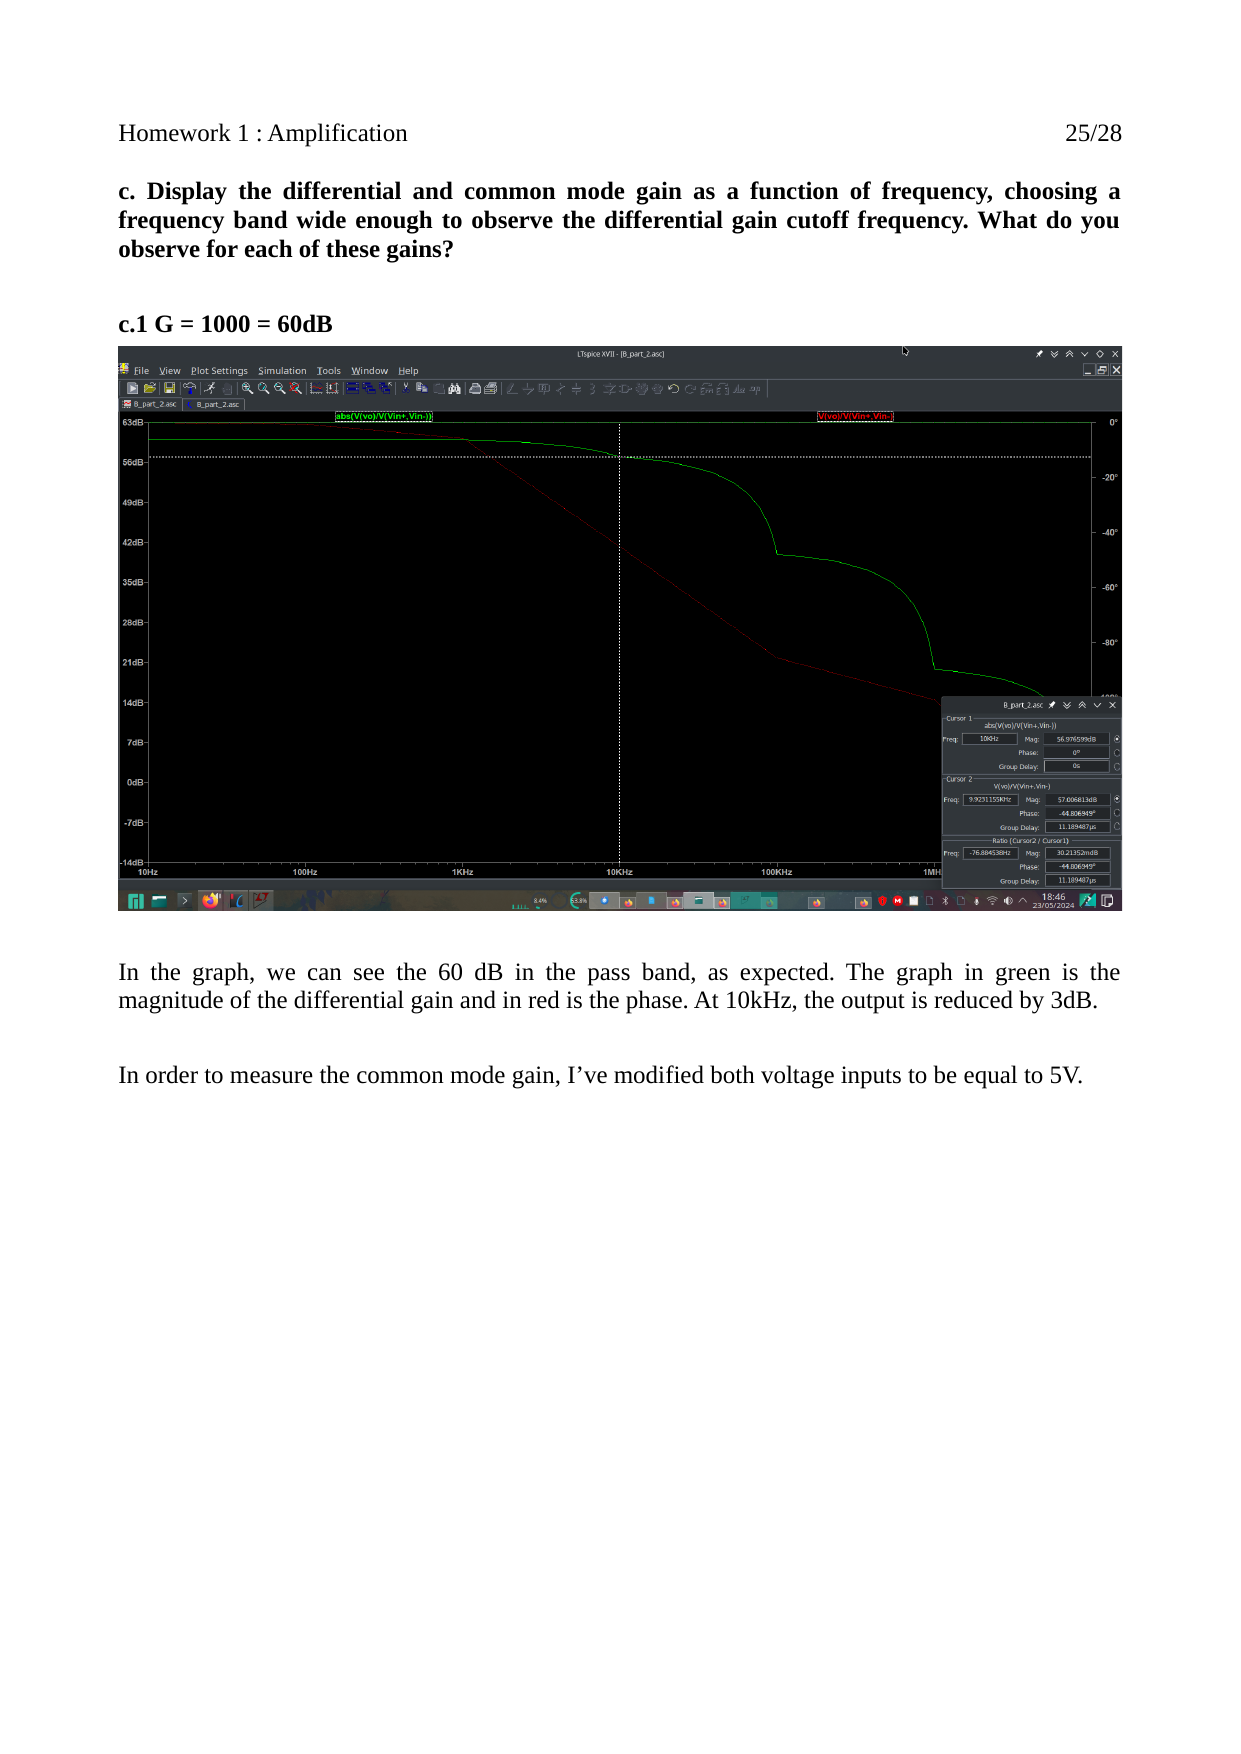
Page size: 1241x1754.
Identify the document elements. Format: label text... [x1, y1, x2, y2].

text c.1 G = 1000 = 60dB [118, 309, 1122, 337]
text In order to measure the common mode gain, I’ve modified both voltage inputs to be equal to 5V. [118, 1060, 1122, 1089]
text c. Display the differential and common mode gain as a function of frequency, choosing a frequency band wide enough to observe the differential gain cutoff frequency. What do you observe for each of these gains? [118, 176, 1122, 263]
text In the graph, we can see the 60 dB in the pass band, as expected. The graph in green is the magnitude of the differential gain and in red is the phase. At 10kHz, the output is reduced by 3dB. [118, 957, 1122, 1014]
picture [118, 346, 1123, 911]
